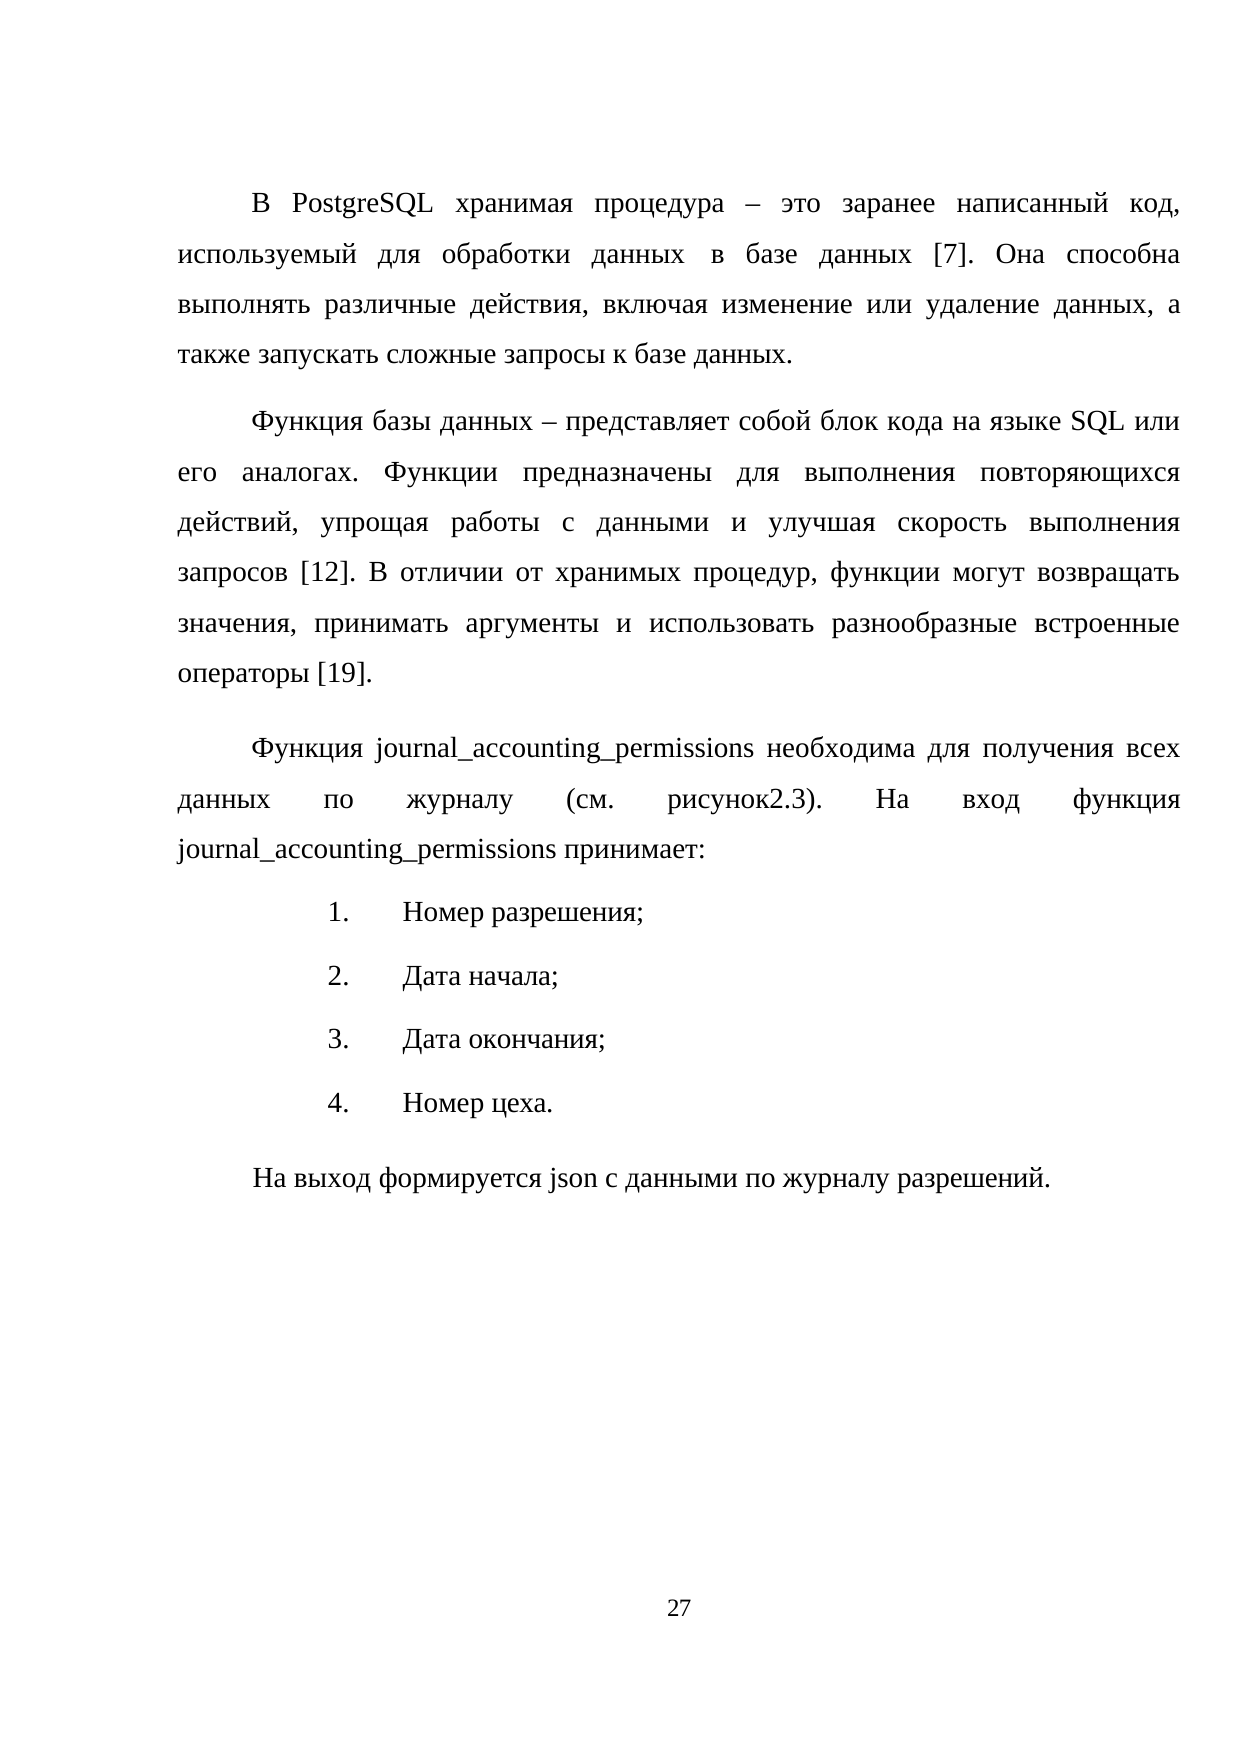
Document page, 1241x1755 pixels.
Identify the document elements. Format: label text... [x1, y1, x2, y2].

text В PostgreSQL хранимая процедура – это заранее написанный код, используемый для обработки данных в базе данных [7]. Она способна выполнять различные действия, включая изменение или удаление данных, а также запускать сложные запросы к базе данных. [177, 185, 1181, 370]
list Номер разрешения; [327, 894, 1241, 928]
text Функция базы данных – представляет собой блок кода на языке SQL или его аналогах. Функции предназначены для выполнения повторяющихся действий, упрощая работы с данными и улучшая скорость выполнения запросов [12]. В отличии от хранимых процедур, функции могут возвращать значения, принимать аргументы и использовать разнообразные встроенные операторы [19]. [177, 403, 1181, 689]
text Функция journal_accounting_permissions необходима для получения всех данных по журналу (см. рисунок2.3). На вход функция journal_accounting_permissions принимает: [177, 730, 1181, 864]
list Номер цеха. [327, 1085, 1241, 1118]
text На выход формируется json с данными по журналу разрешений. [118, 1160, 1185, 1193]
list Дата окончания; [327, 1021, 1241, 1055]
list Дата начала; [327, 958, 1241, 991]
